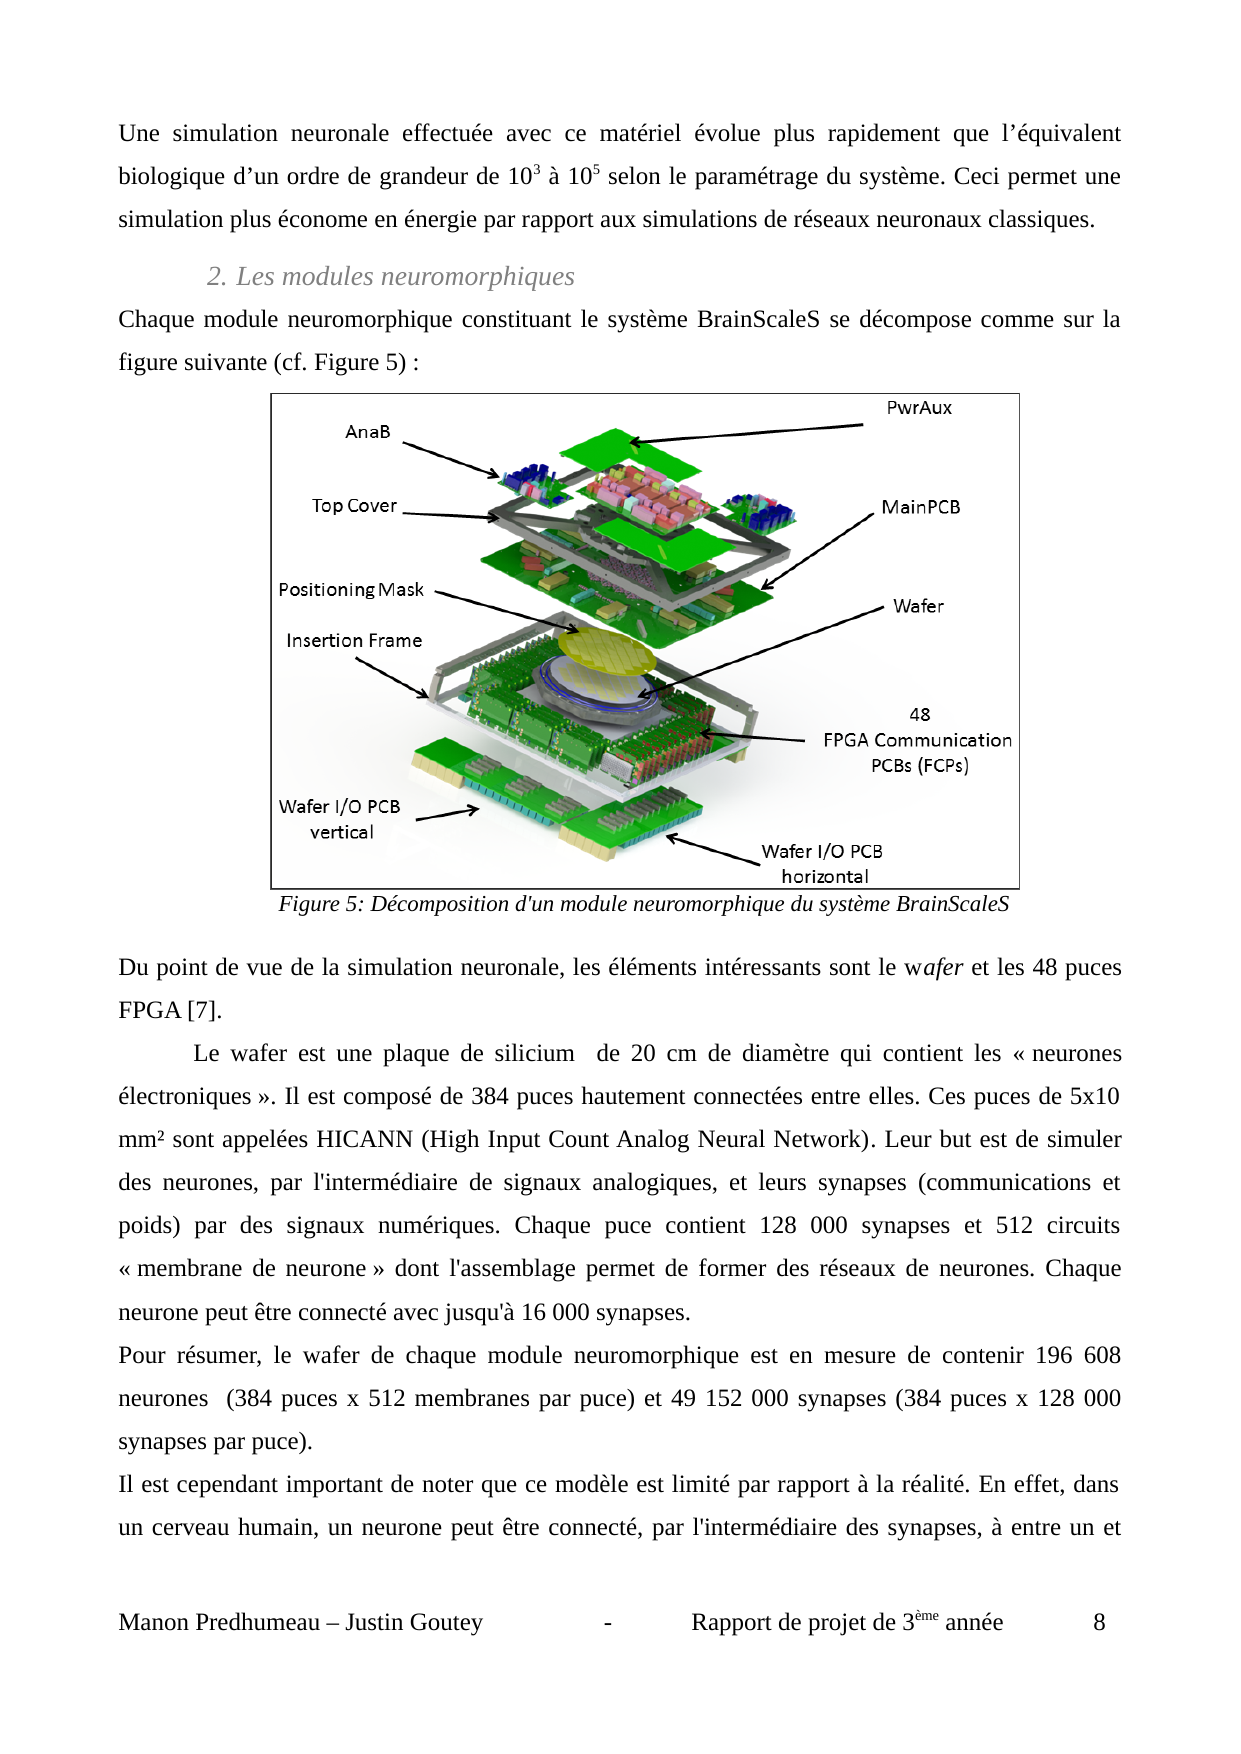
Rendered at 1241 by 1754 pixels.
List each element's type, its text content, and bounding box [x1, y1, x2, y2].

text Le wafer est une plaque de silicium de 20 cm de diamètre qui contient les « neurones électroniques ». Il est composé de 384 puces hautement connectées entre elles. Ces puces de 5x10 mm² sont appelées HICANN (High Input Count Analog Neural Network). Leur but est de simuler des neurones, par l'intermédiaire de signaux analogiques, et leurs synapses (communications et poids) par des signaux numériques. Chaque puce contient 128 000 synapses et 512 circuits « membrane de neurone » dont l'assemblage permet de former des réseaux de neurones. Chaque neurone peut être connecté avec jusqu'à 16 000 synapses. [118, 1038, 1122, 1325]
list Une simulation neuronale effectuée avec ce matériel évolue plus rapidement que l’équivalent biologique d’un ordre de grandeur de 103 à 105 selon le paramétrage du système. Ceci permet une simulation plus économe en énergie par rapport aux simulations de réseaux neuronaux classiques. [89, 118, 1122, 233]
text [270, 380, 1020, 392]
text Du point de vue de la simulation neuronale, les éléments intéressants sont le wafer et les 48 puces FPGA [7]. [118, 952, 1122, 1023]
text Pour résumer, le wafer de chaque module neuromorphique est en mesure de contenir 196 608 neurones (384 puces x 512 membranes par puce) et 49 152 000 synapses (384 puces x 128 000 synapses par puce). [118, 1340, 1122, 1455]
text Figure 5: Décomposition d'un module neuromorphique du système BrainScaleS [270, 890, 1020, 916]
text Chaque module neuromorphique constituant le système BrainScaleS se décompose comme sur la figure suivante (cf. Figure 5) : [118, 304, 1122, 376]
text Il est cependant important de noter que ce modèle est limité par rapport à la réalité. En effet, dans un cerveau humain, un neurone peut être connecté, par l'intermédiaire des synapses, à entre un et [118, 1469, 1122, 1541]
picture [273, 395, 1018, 887]
subtitle Les modules neuromorphiques [207, 260, 1122, 292]
